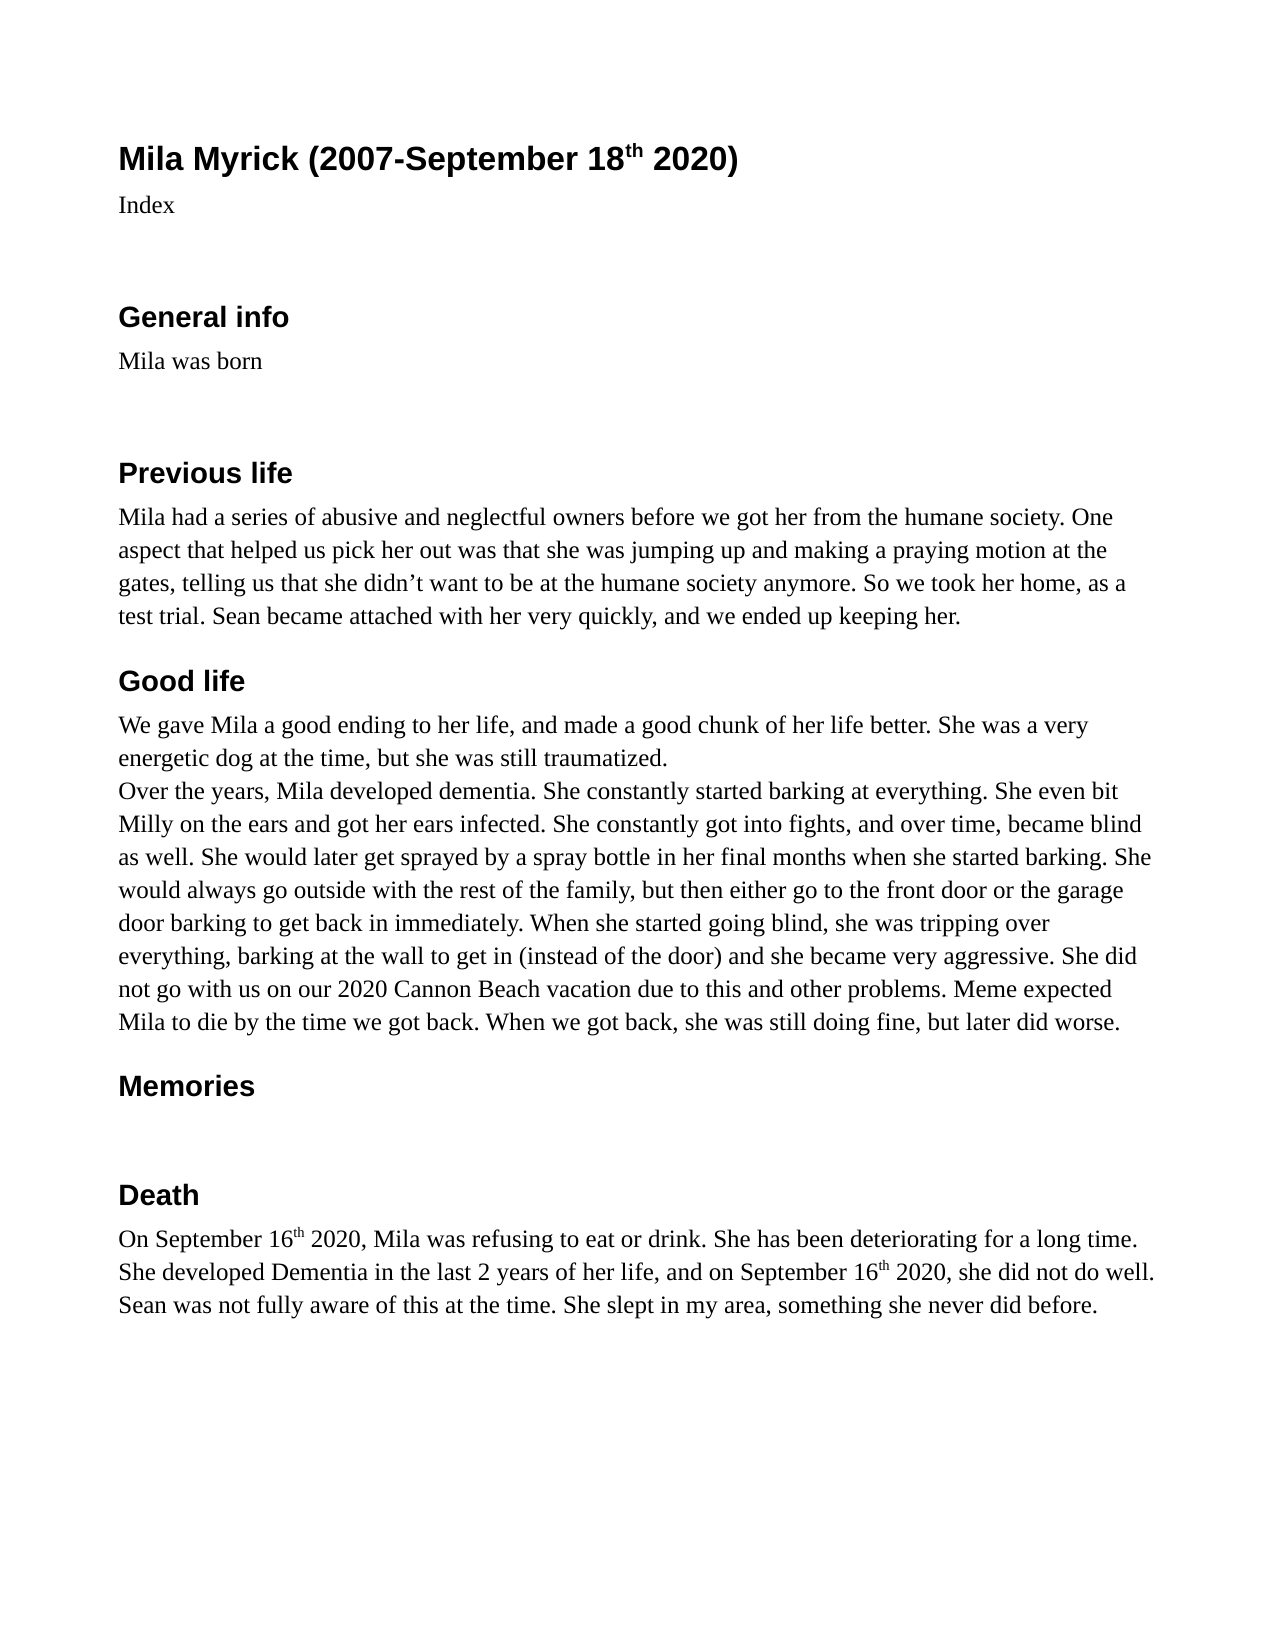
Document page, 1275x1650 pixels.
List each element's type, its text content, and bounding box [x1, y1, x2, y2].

text Index [118, 190, 1157, 219]
subtitle General info [118, 300, 1157, 334]
subtitle Memories [118, 1069, 1157, 1103]
text Mila had a series of abusive and neglectful owners before we got her from the humane society. One aspect that helped us pick her out was that she was jumping up and making a praying motion at the gates, telling us that she didn’t want to be at the humane society anymore. So we took her home, as a test trial. Sean became attached with her very quickly, and we ended up keeping her. [118, 502, 1157, 630]
text On September 16th 2020, Mila was refusing to eat or drink. She has been deteriorating for a long time. She developed Dementia in the last 2 years of her life, and on September 16th 2020, she did not do well. Sean was not fully aware of this at the time. She slept in my area, something she never did before. [118, 1224, 1157, 1318]
text Mila was born [118, 346, 1157, 375]
subtitle Good life [118, 663, 1157, 697]
subtitle Previous life [118, 456, 1157, 490]
subtitle Mila Myrick (2007-September 18th 2020) [118, 139, 1157, 178]
text We gave Mila a good ending to her life, and made a good chunk of her life better. She was a very energetic dog at the time, but she was still traumatized. Over the years, Mila developed dementia. She constantly started barking at everything. She even bit Milly on the ears and got her ears infected. She constantly got into fights, and over time, became blind as well. She would later get sprayed by a spray bottle in her final months when she started barking. She would always go outside with the rest of the family, but then either go to the front door or the garage door barking to get back in immediately. When she started going blind, she was tripping over everything, barking at the wall to get in (instead of the door) and she became very aggressive. She did not go with us on our 2020 Cannon Beach vacation due to this and other problems. Meme expected Mila to die by the time we got back. When we got back, she was still doing fine, but later did worse. [118, 710, 1157, 1036]
subtitle Death [118, 1177, 1157, 1211]
